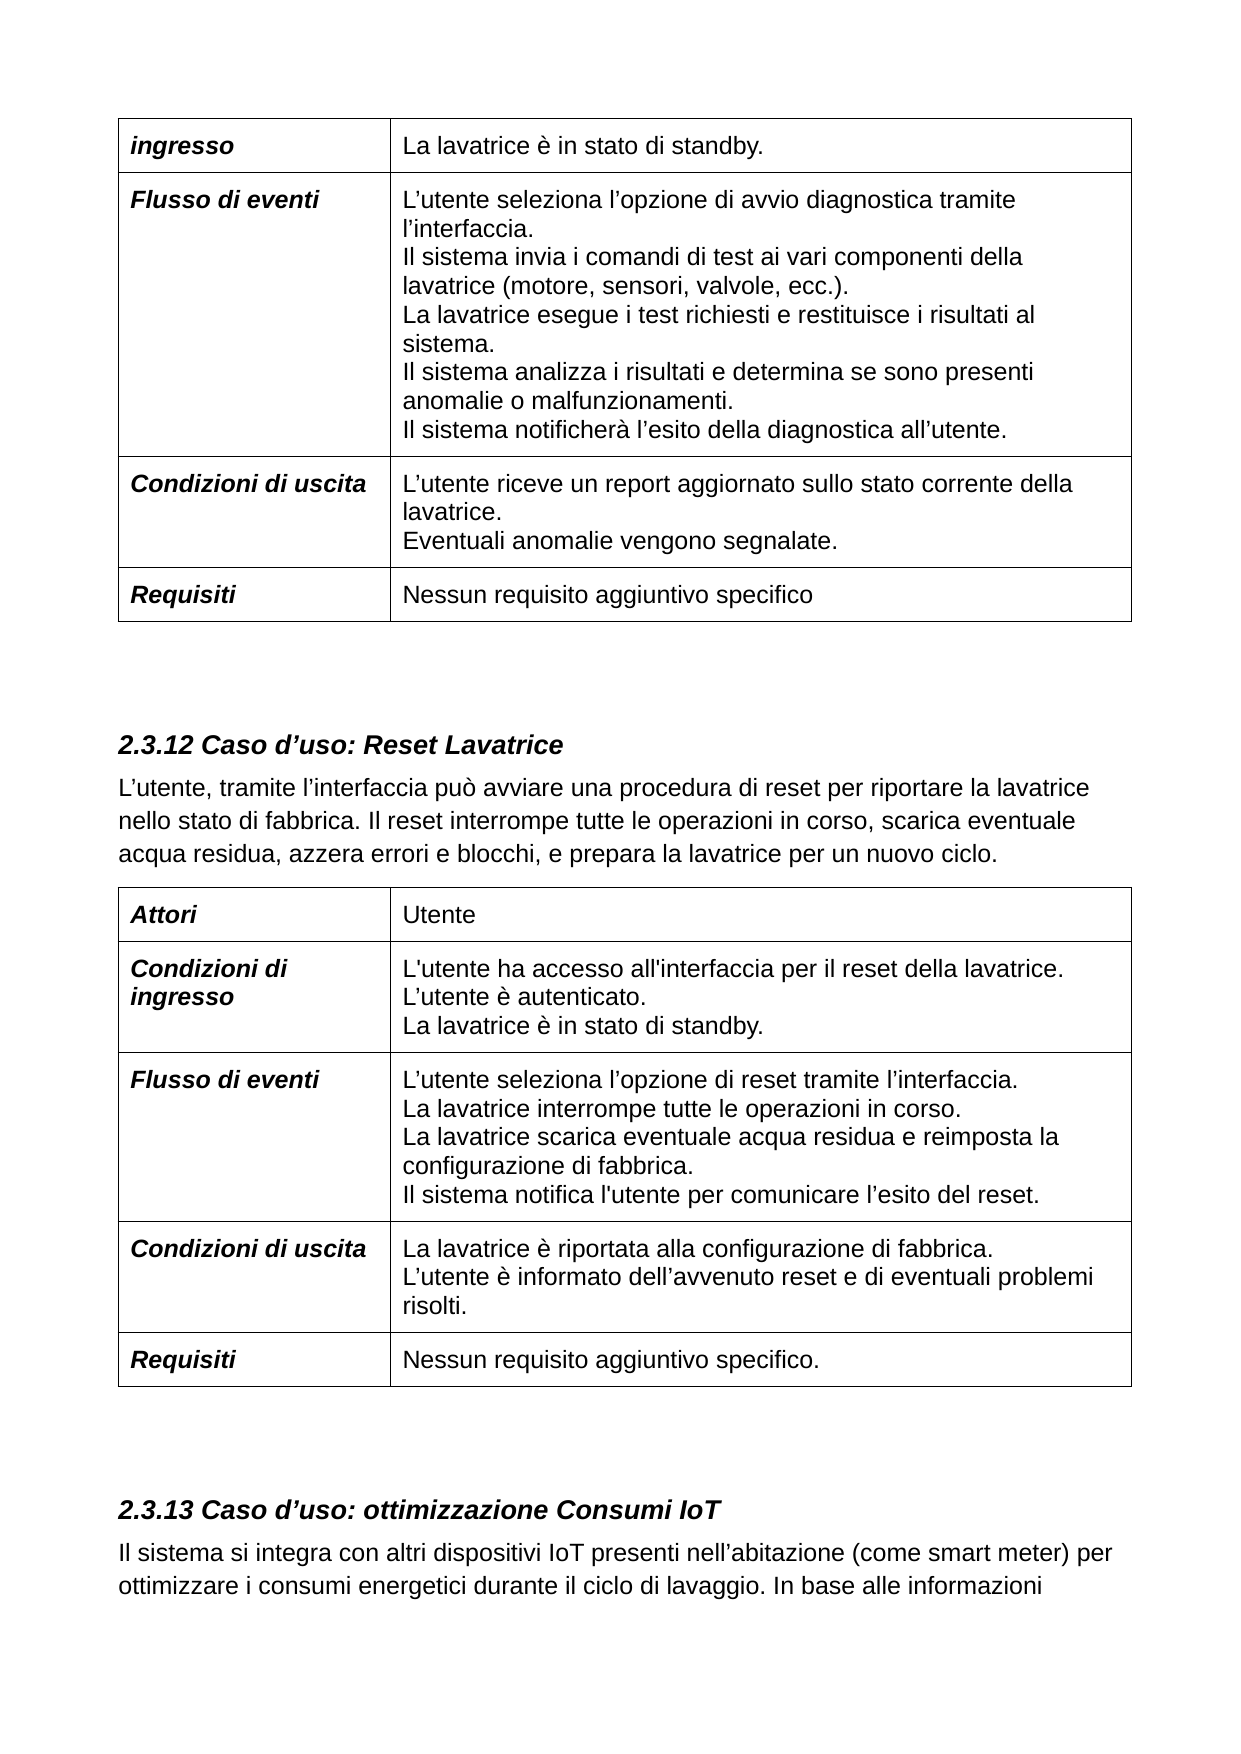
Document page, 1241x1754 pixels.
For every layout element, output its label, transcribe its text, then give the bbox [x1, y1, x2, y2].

subtitle 2.3.12 Caso d’uso: Reset Lavatrice [118, 729, 1122, 761]
table_header Attori [119, 888, 390, 941]
text L’utente, tramite l’interfaccia può avviare una procedura di reset per riportare la lavatrice nello stato di fabbrica. Il reset interrompe tutte le operazioni in corso, scarica eventuale acqua residua, azzera errori e blocchi, e prepara la lavatrice per un nuovo ciclo. [118, 773, 1122, 868]
table_cell L’utente seleziona l’opzione di reset tramite l’interfaccia. La lavatrice interrompe tutte le operazioni in corso. La lavatrice scarica eventuale acqua residua e reimposta la configurazione di fabbrica. Il sistema notifica l'utente per comunicare l’esito del reset. [391, 1053, 1131, 1221]
table_cell Flusso di eventi [119, 1053, 390, 1221]
table_cell Condizioni di uscita [119, 457, 390, 567]
table_cell Requisiti [119, 1333, 390, 1386]
table_cell Flusso di eventi [119, 173, 390, 456]
table_cell L'utente ha accesso all'interfaccia per il reset della lavatrice. L’utente è autenticato. La lavatrice è in stato di standby. [391, 942, 1131, 1052]
table_header Utente [391, 888, 1131, 941]
table_cell Nessun requisito aggiuntivo specifico. [391, 1333, 1131, 1386]
table_cell Requisiti [119, 568, 390, 621]
table_cell L’utente seleziona l’opzione di avvio diagnostica tramite l’interfaccia. Il sistema invia i comandi di test ai vari componenti della lavatrice (motore, sensori, valvole, ecc.). La lavatrice esegue i test richiesti e restituisce i risultati al sistema. Il sistema analizza i risultati e determina se sono presenti anomalie o malfunzionamenti. Il sistema notificherà l’esito della diagnostica all’utente. [391, 173, 1131, 456]
table_cell L’utente riceve un report aggiornato sullo stato corrente della lavatrice. Eventuali anomalie vengono segnalate. [391, 457, 1131, 567]
table_cell La lavatrice è in stato di standby. [391, 119, 1131, 172]
table_cell Nessun requisito aggiuntivo specifico [391, 568, 1131, 621]
table_cell Condizioni di uscita [119, 1222, 390, 1332]
text Il sistema si integra con altri dispositivi IoT presenti nell’abitazione (come smart meter) per ottimizzare i consumi energetici durante il ciclo di lavaggio. In base alle informazioni [118, 1538, 1122, 1600]
table_cell La lavatrice è riportata alla configurazione di fabbrica. L’utente è informato dell’avvenuto reset e di eventuali problemi risolti. [391, 1222, 1131, 1332]
subtitle 2.3.13 Caso d’uso: ottimizzazione Consumi IoT [118, 1494, 1122, 1526]
table_cell ingresso [119, 119, 390, 172]
table_cell Condizioni di ingresso [119, 942, 390, 1052]
